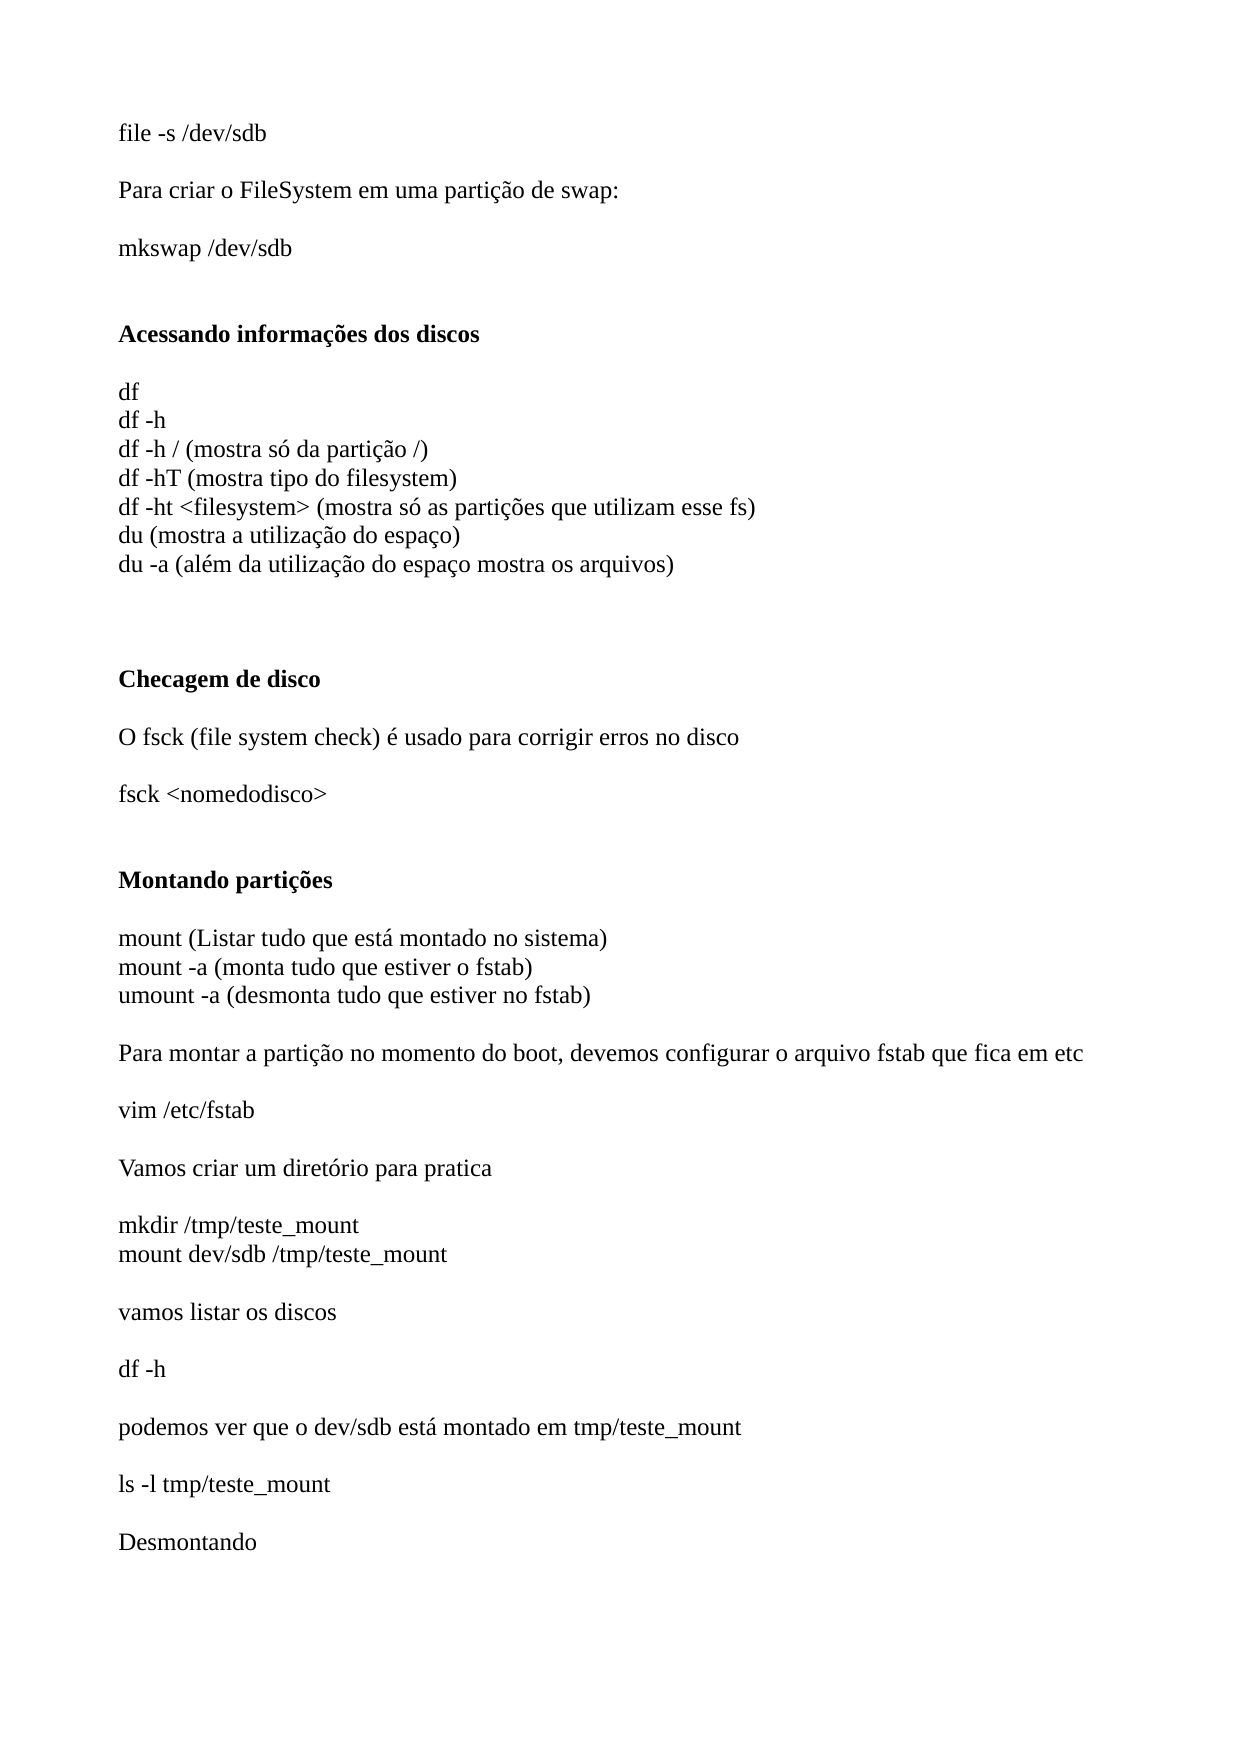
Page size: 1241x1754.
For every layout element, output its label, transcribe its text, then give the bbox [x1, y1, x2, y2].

text mkdir /tmp/teste_mount [118, 1211, 1122, 1239]
text Para criar o FileSystem em uma partição de swap: [118, 176, 1122, 204]
text O fsck (file system check) é usado para corrigir erros no disco [118, 722, 1122, 751]
text du -a (além da utilização do espaço mostra os arquivos) [118, 549, 1122, 578]
text Acessando informações dos discos [118, 319, 1122, 348]
text Vamos criar um diretório para pratica [118, 1153, 1122, 1182]
text file -s /dev/sdb [118, 118, 1122, 147]
text mount (Listar tudo que está montado no sistema) [118, 923, 1122, 952]
text Desmontando [118, 1527, 1122, 1556]
text Checagem de disco [118, 664, 1122, 693]
text df -hT (mostra tipo do filesystem) [118, 463, 1122, 492]
text mkswap /dev/sdb [118, 233, 1122, 262]
text mount dev/sdb /tmp/teste_mount [118, 1239, 1122, 1268]
text df -ht <filesystem> (mostra só as partições que utilizam esse fs) [118, 492, 1122, 521]
text du (mostra a utilização do espaço) [118, 521, 1122, 549]
text df -h / (mostra só da partição /) [118, 434, 1122, 463]
text ls -l tmp/teste_mount [118, 1469, 1122, 1498]
text df -h [118, 406, 1122, 434]
text vamos listar os discos [118, 1297, 1122, 1326]
text df -h [118, 1354, 1122, 1383]
text mount -a (monta tudo que estiver o fstab) [118, 952, 1122, 981]
text Para montar a partição no momento do boot, devemos configurar o arquivo fstab que fica em etc [118, 1038, 1122, 1067]
text df [118, 377, 1122, 406]
text podemos ver que o dev/sdb está montado em tmp/teste_mount [118, 1412, 1122, 1441]
text fsck <nomedodisco> [118, 779, 1122, 808]
text umount -a (desmonta tudo que estiver no fstab) [118, 981, 1122, 1009]
text vim /etc/fstab [118, 1096, 1122, 1124]
text Montando partições [118, 866, 1122, 894]
